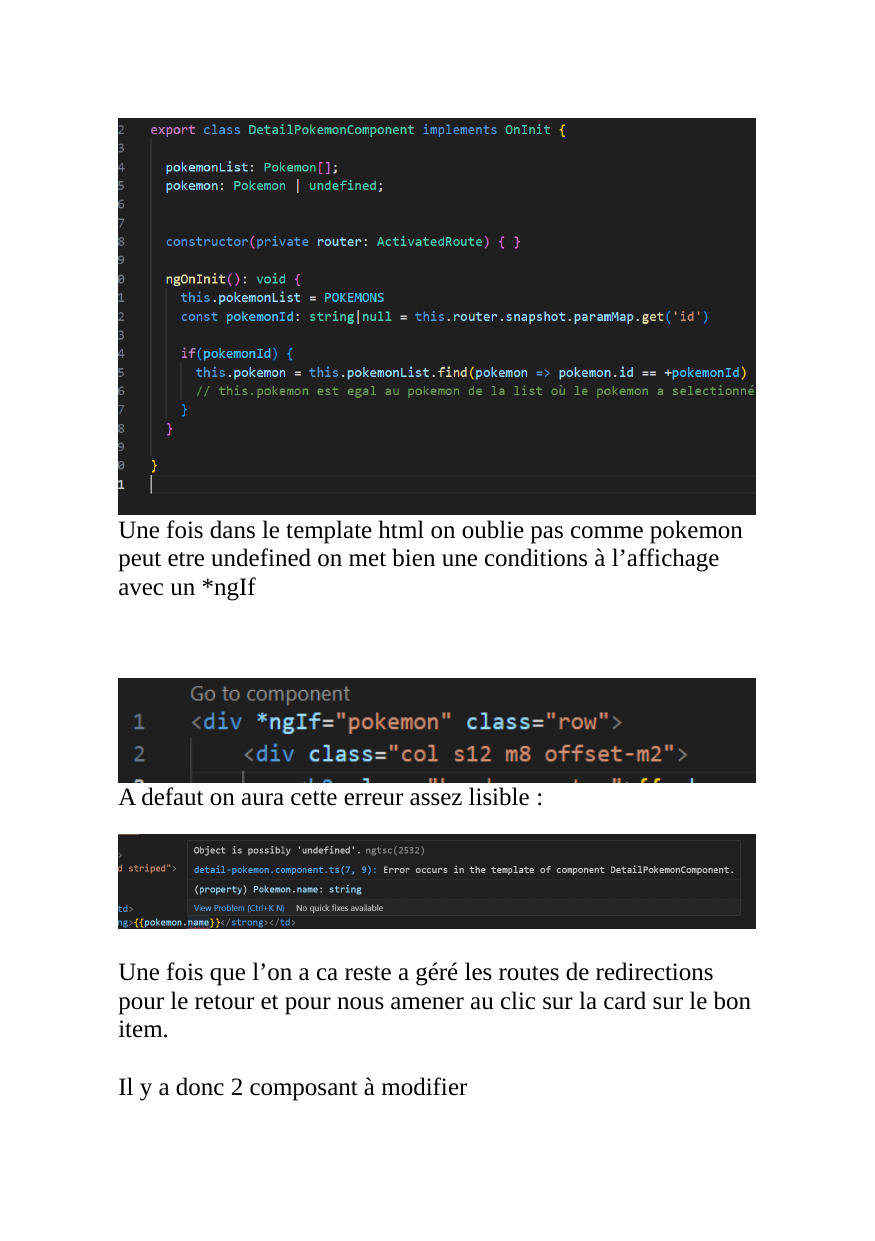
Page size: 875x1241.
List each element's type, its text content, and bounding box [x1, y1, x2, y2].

picture [118, 678, 756, 783]
text A defaut on aura cette erreur assez lisible : [118, 783, 756, 811]
text [118, 658, 756, 678]
text Une fois dans le template html on oublie pas comme pokemon peut etre undefined on met bien une conditions à l’affichage avec un *ngIf [118, 515, 756, 601]
picture [118, 834, 756, 929]
text Une fois que l’on a ca reste a géré les routes de redirections pour le retour et pour nous amener au clic sur la card sur le bon item. Il y a donc 2 composant à modifier [118, 957, 756, 1101]
picture [118, 118, 756, 515]
